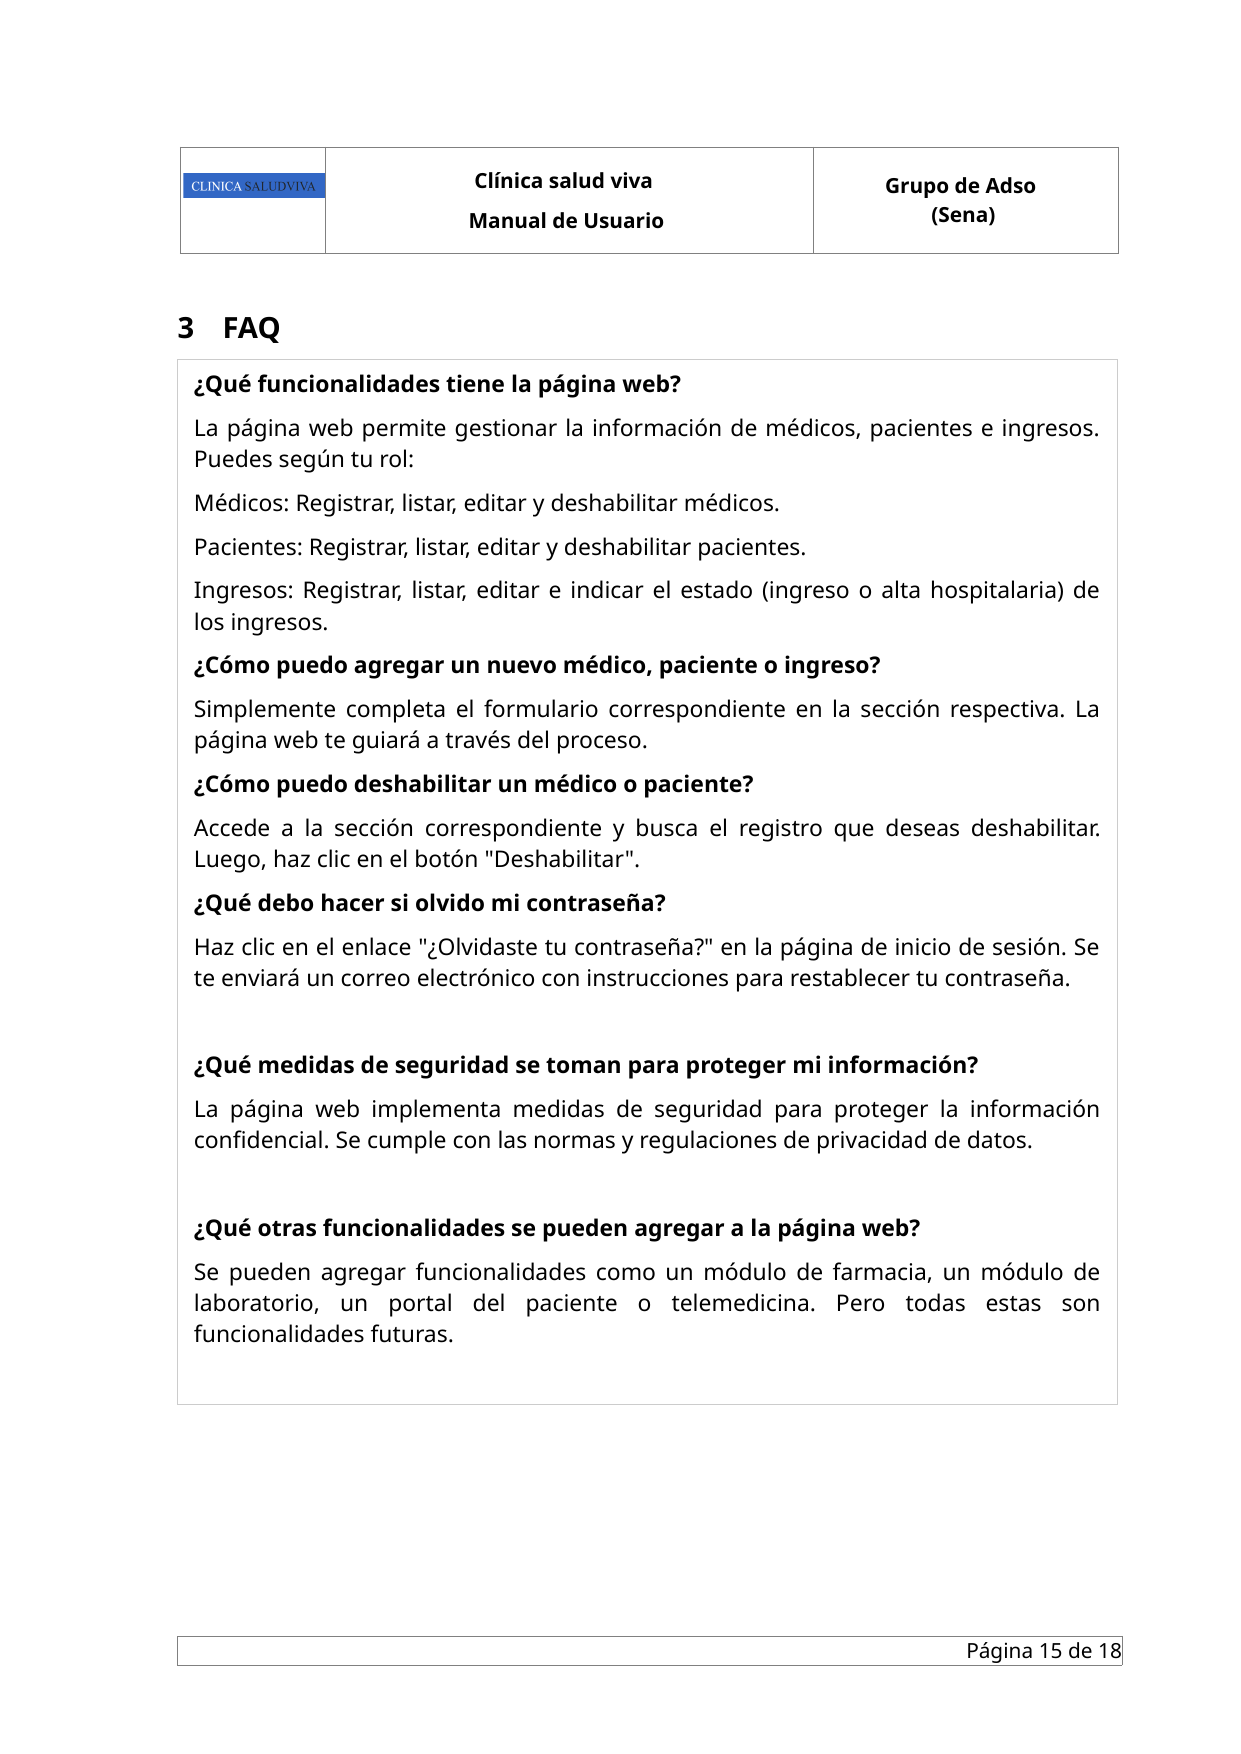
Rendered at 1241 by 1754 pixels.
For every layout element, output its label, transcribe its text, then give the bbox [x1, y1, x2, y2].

text Se pueden agregar funcionalidades como un módulo de farmacia, un módulo de laboratorio, un portal del paciente o telemedicina. Pero todas estas son funcionalidades futuras. [194, 1256, 1101, 1349]
text Pacientes: Registrar, listar, editar y deshabilitar pacientes. [194, 531, 1101, 562]
text ¿Qué funcionalidades tiene la página web? [194, 368, 1101, 399]
subtitle FAQ [177, 307, 1122, 347]
text ¿Qué medidas de seguridad se toman para proteger mi información? [194, 1049, 1101, 1081]
text Médicos: Registrar, listar, editar y deshabilitar médicos. [194, 487, 1101, 518]
text Simplemente completa el formulario correspondiente en la sección respectiva. La página web te guiará a través del proceso. [194, 693, 1101, 756]
text La página web implementa medidas de seguridad para proteger la información confidencial. Se cumple con las normas y regulaciones de privacidad de datos. [194, 1093, 1101, 1156]
text Haz clic en el enlace "¿Olvidaste tu contraseña?" en la página de inicio de sesión. Se te enviará un correo electrónico con instrucciones para restablecer tu contraseña. [194, 931, 1101, 993]
text La página web permite gestionar la información de médicos, pacientes e ingresos. Puedes según tu rol: [194, 412, 1101, 474]
text ¿Qué debo hacer si olvido mi contraseña? [194, 887, 1101, 918]
text ¿Cómo puedo deshabilitar un médico o paciente? [194, 768, 1101, 799]
text ¿Cómo puedo agregar un nuevo médico, paciente o ingreso? [194, 649, 1101, 681]
text Accede a la sección correspondiente y busca el registro que deseas deshabilitar. Luego, haz clic en el botón "Deshabilitar". [194, 812, 1101, 874]
text ¿Qué otras funcionalidades se pueden agregar a la página web? [194, 1212, 1101, 1243]
text Ingresos: Registrar, listar, editar e indicar el estado (ingreso o alta hospitalaria) de los ingresos. [194, 574, 1101, 637]
